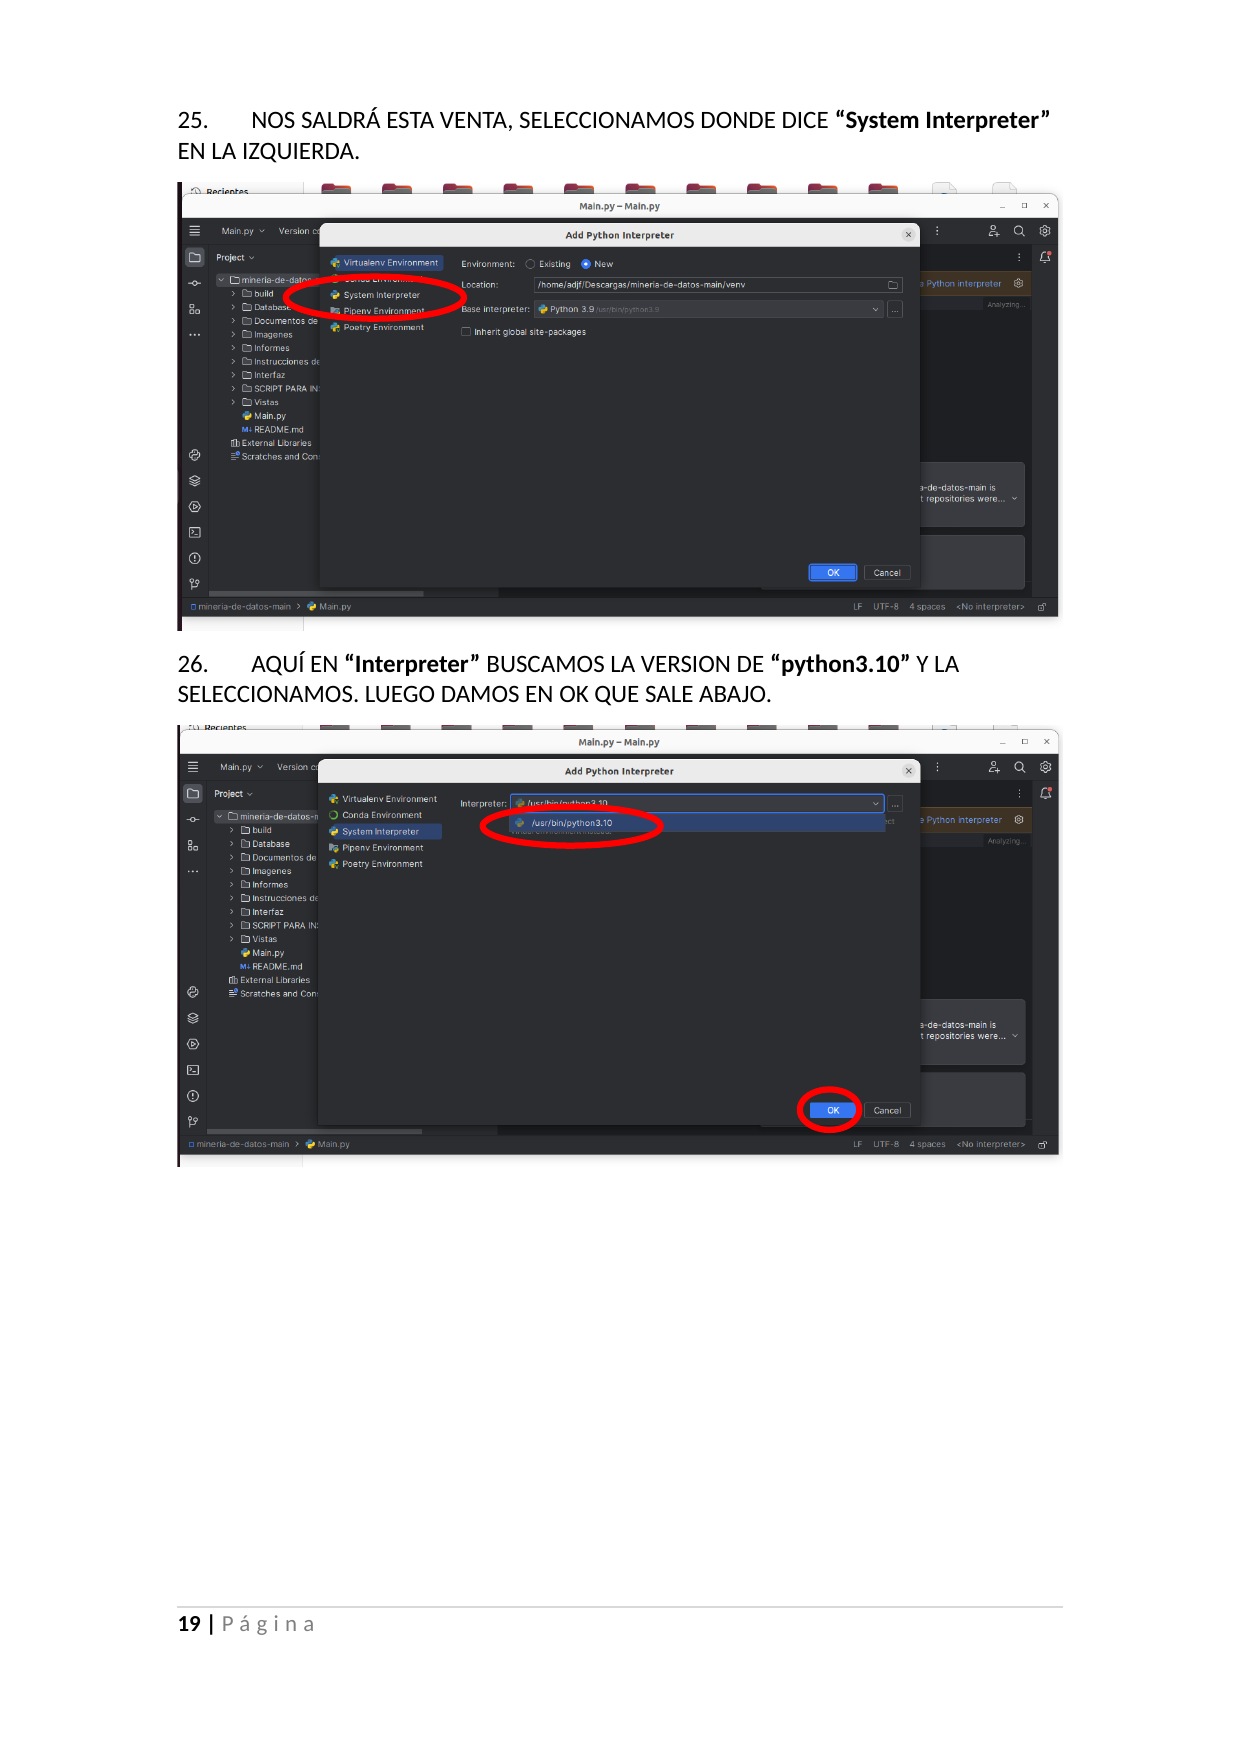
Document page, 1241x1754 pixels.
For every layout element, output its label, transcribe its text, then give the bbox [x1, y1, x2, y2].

list AQUÍ EN “Interpreter” BUSCAMOS LA VERSION DE “python3.10” Y LA SELECCIONAMOS. LUEGO DAMOS EN OK QUE SALE ABAJO. [177, 648, 1063, 709]
list NOS SALDRÁ ESTA VENTA, SELECCIONAMOS DONDE DICE “System Interpreter” EN LA IZQUIERDA. [177, 104, 1063, 166]
